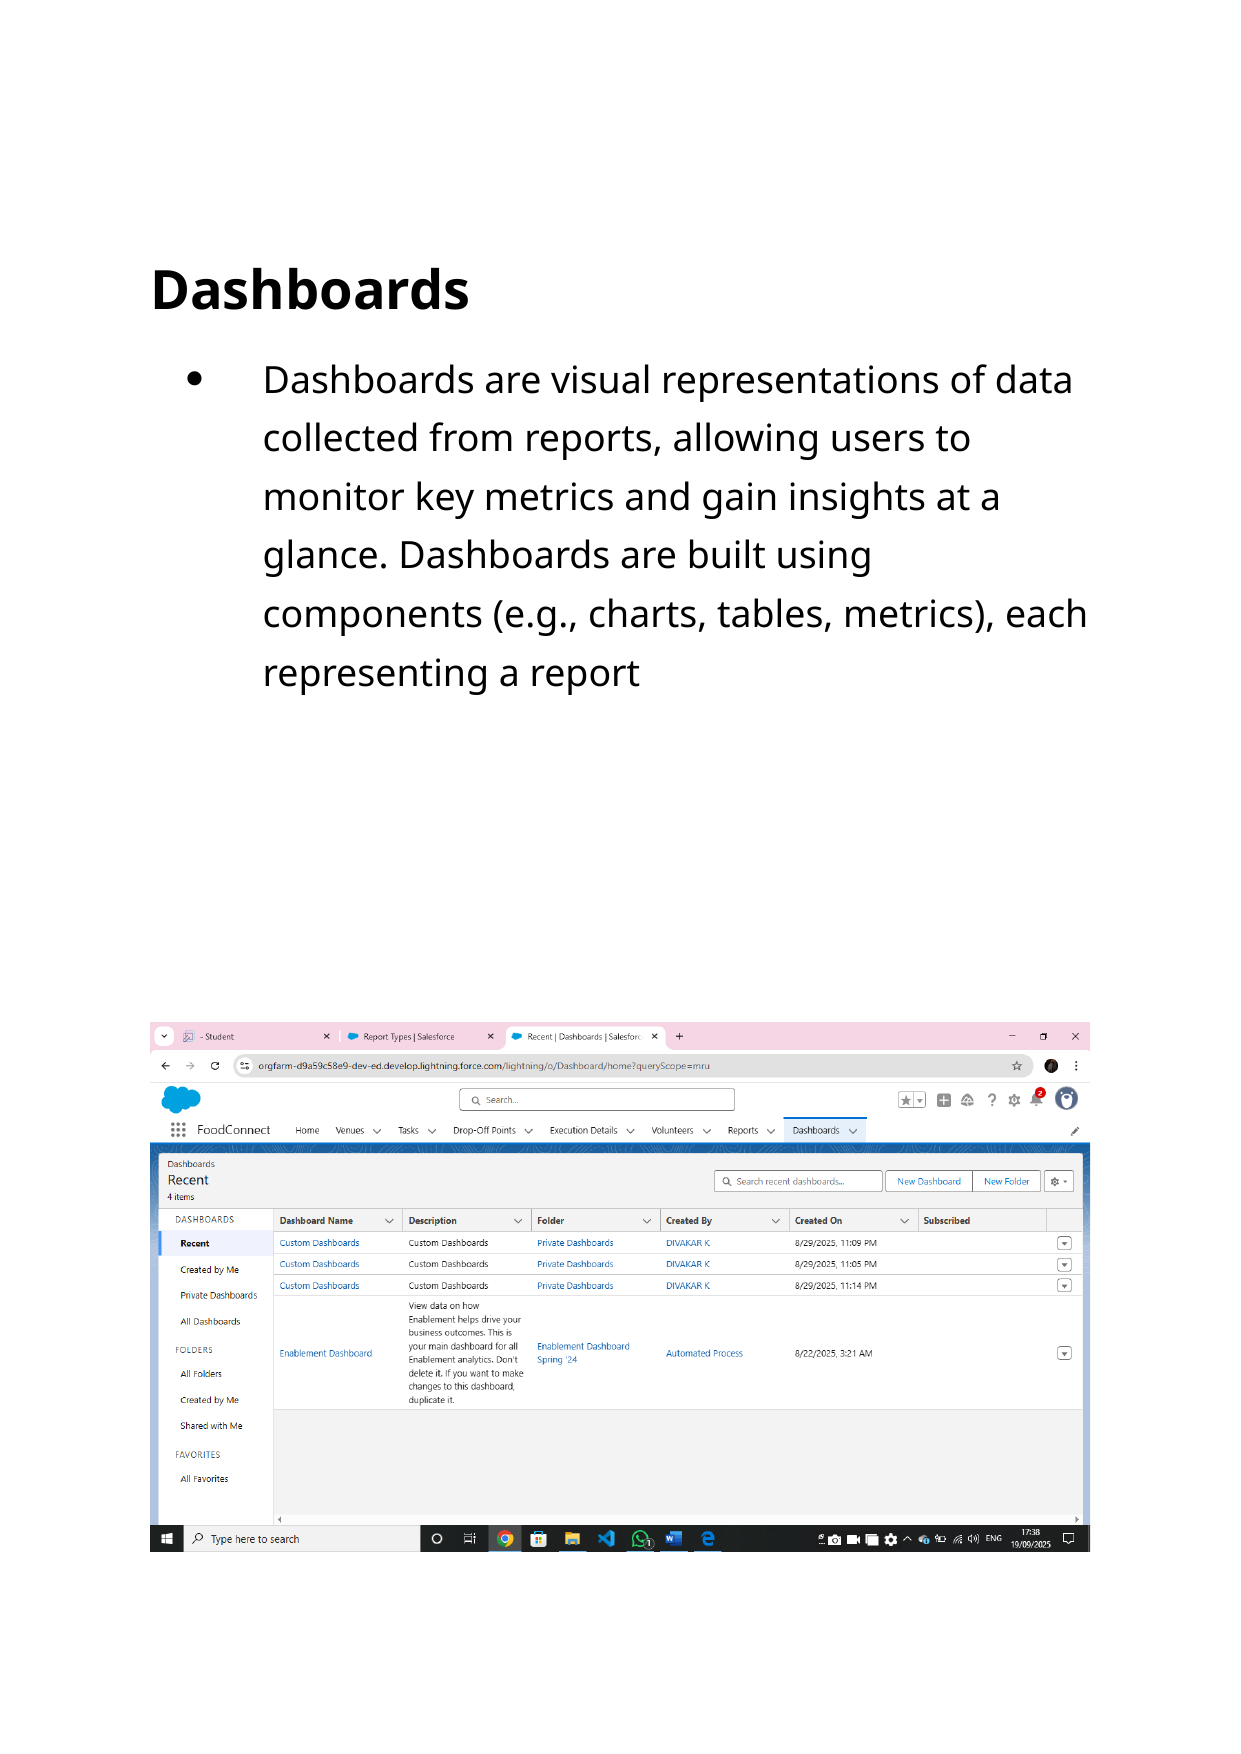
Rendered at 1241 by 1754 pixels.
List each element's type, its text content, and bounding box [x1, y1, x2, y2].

list Dashboards are visual representations of data collected from reports, allowing users to monitor key metrics and gain insights at a glance. Dashboards are built using components (e.g., charts, tables, metrics), each representing a report [187, 353, 1090, 697]
text Dashboards [150, 251, 1090, 325]
